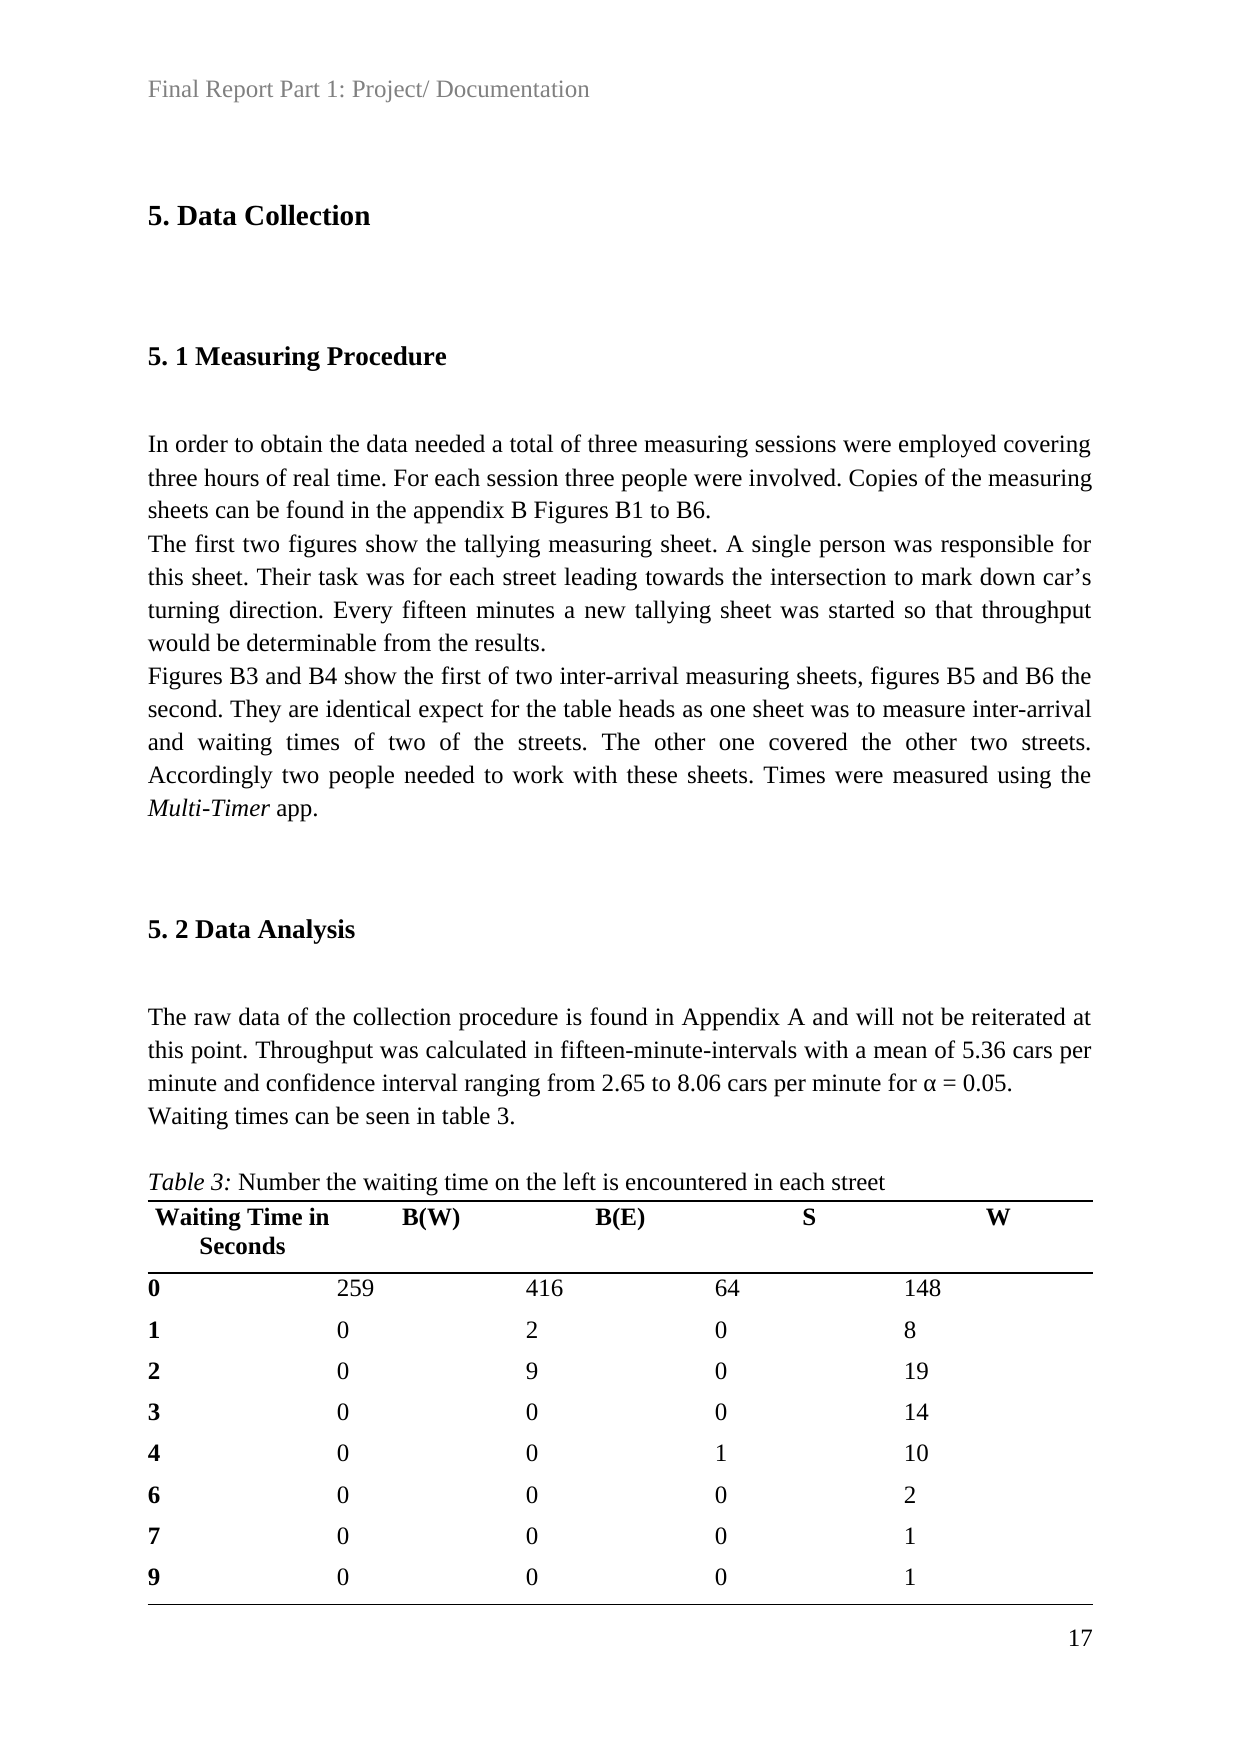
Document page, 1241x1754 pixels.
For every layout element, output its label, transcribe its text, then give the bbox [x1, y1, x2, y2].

table_cell 2 [526, 1315, 714, 1356]
table_cell 0 [715, 1315, 903, 1356]
table_cell 0 [337, 1439, 526, 1480]
table_cell 0 [715, 1397, 903, 1438]
table_cell 0 [337, 1521, 526, 1562]
table_cell 64 [715, 1274, 903, 1315]
text Table 3: Number the waiting time on the left is encountered in each street [148, 1167, 1093, 1196]
table_cell 1 [904, 1521, 1093, 1562]
table_cell 14 [904, 1397, 1093, 1438]
table_cell 10 [904, 1439, 1093, 1480]
table_cell 0 [337, 1562, 526, 1603]
table_cell 4 [148, 1439, 337, 1480]
table_cell 0 [337, 1315, 526, 1356]
table_cell 416 [526, 1274, 714, 1315]
table_cell 9 [148, 1562, 337, 1603]
table_cell 0 [715, 1521, 903, 1562]
table_cell 259 [337, 1274, 526, 1315]
table_cell 2 [148, 1356, 337, 1397]
table_cell 1 [904, 1562, 1093, 1603]
text In order to obtain the data needed a total of three measuring sessions were employed covering three hours of real time. For each session three people were involved. Copies of the measuring sheets can be found in the appendix B Figures B1 to B6. [148, 429, 1093, 524]
table_cell 0 [715, 1480, 903, 1521]
table_cell 0 [526, 1397, 714, 1438]
table_cell 2 [904, 1480, 1093, 1521]
text Waiting times can be seen in table 3. [148, 1101, 1093, 1130]
text The first two figures show the tallying measuring sheet. A single person was responsible for this sheet. Their task was for each street leading towards the intersection to mark down car’s turning direction. Every fifteen minutes a new tallying sheet was started so that throughput would be determinable from the results. [148, 529, 1093, 656]
table_cell 8 [904, 1315, 1093, 1356]
table_cell 1 [148, 1315, 337, 1356]
table_cell 0 [526, 1480, 714, 1521]
table_cell 0 [526, 1439, 714, 1480]
table_cell 0 [526, 1521, 714, 1562]
table_cell 0 [148, 1274, 337, 1315]
subtitle 5. 2 Data Analysis [148, 913, 1093, 944]
table_cell 0 [337, 1397, 526, 1438]
text The raw data of the collection procedure is found in Appendix A and will not be reiterated at this point. Throughput was calculated in fifteen-minute-intervals with a mean of 5.36 cars per minute and confidence interval ranging from 2.65 to 8.06 cars per minute for α = 0.05. [148, 1002, 1093, 1097]
table_cell 7 [148, 1521, 337, 1562]
table_cell 3 [148, 1397, 337, 1438]
text Figures B3 and B4 show the first of two inter-arrival measuring sheets, figures B5 and B6 the second. They are identical expect for the table heads as one sheet was to measure inter-arrival and waiting times of two of the streets. The other one covered the other two streets. Accordingly two people needed to work with these sheets. Times were measured using the Multi-Timer app. [148, 661, 1093, 822]
table_header Waiting Time in Seconds [148, 1202, 337, 1272]
table_cell 9 [526, 1356, 714, 1397]
table_header W [904, 1202, 1093, 1272]
subtitle 5. Data Collection [148, 198, 1093, 231]
table_header S [715, 1202, 903, 1272]
table_header B(E) [526, 1202, 714, 1272]
table_cell 1 [715, 1439, 903, 1480]
table_cell 0 [715, 1562, 903, 1603]
table_cell 19 [904, 1356, 1093, 1397]
table_cell 6 [148, 1480, 337, 1521]
subtitle 5. 1 Measuring Procedure [148, 340, 1093, 371]
table_cell 0 [337, 1356, 526, 1397]
table_cell 0 [526, 1562, 714, 1603]
table_cell 148 [904, 1274, 1093, 1315]
table_cell 0 [715, 1356, 903, 1397]
table_header B(W) [337, 1202, 526, 1272]
table_cell 0 [337, 1480, 526, 1521]
